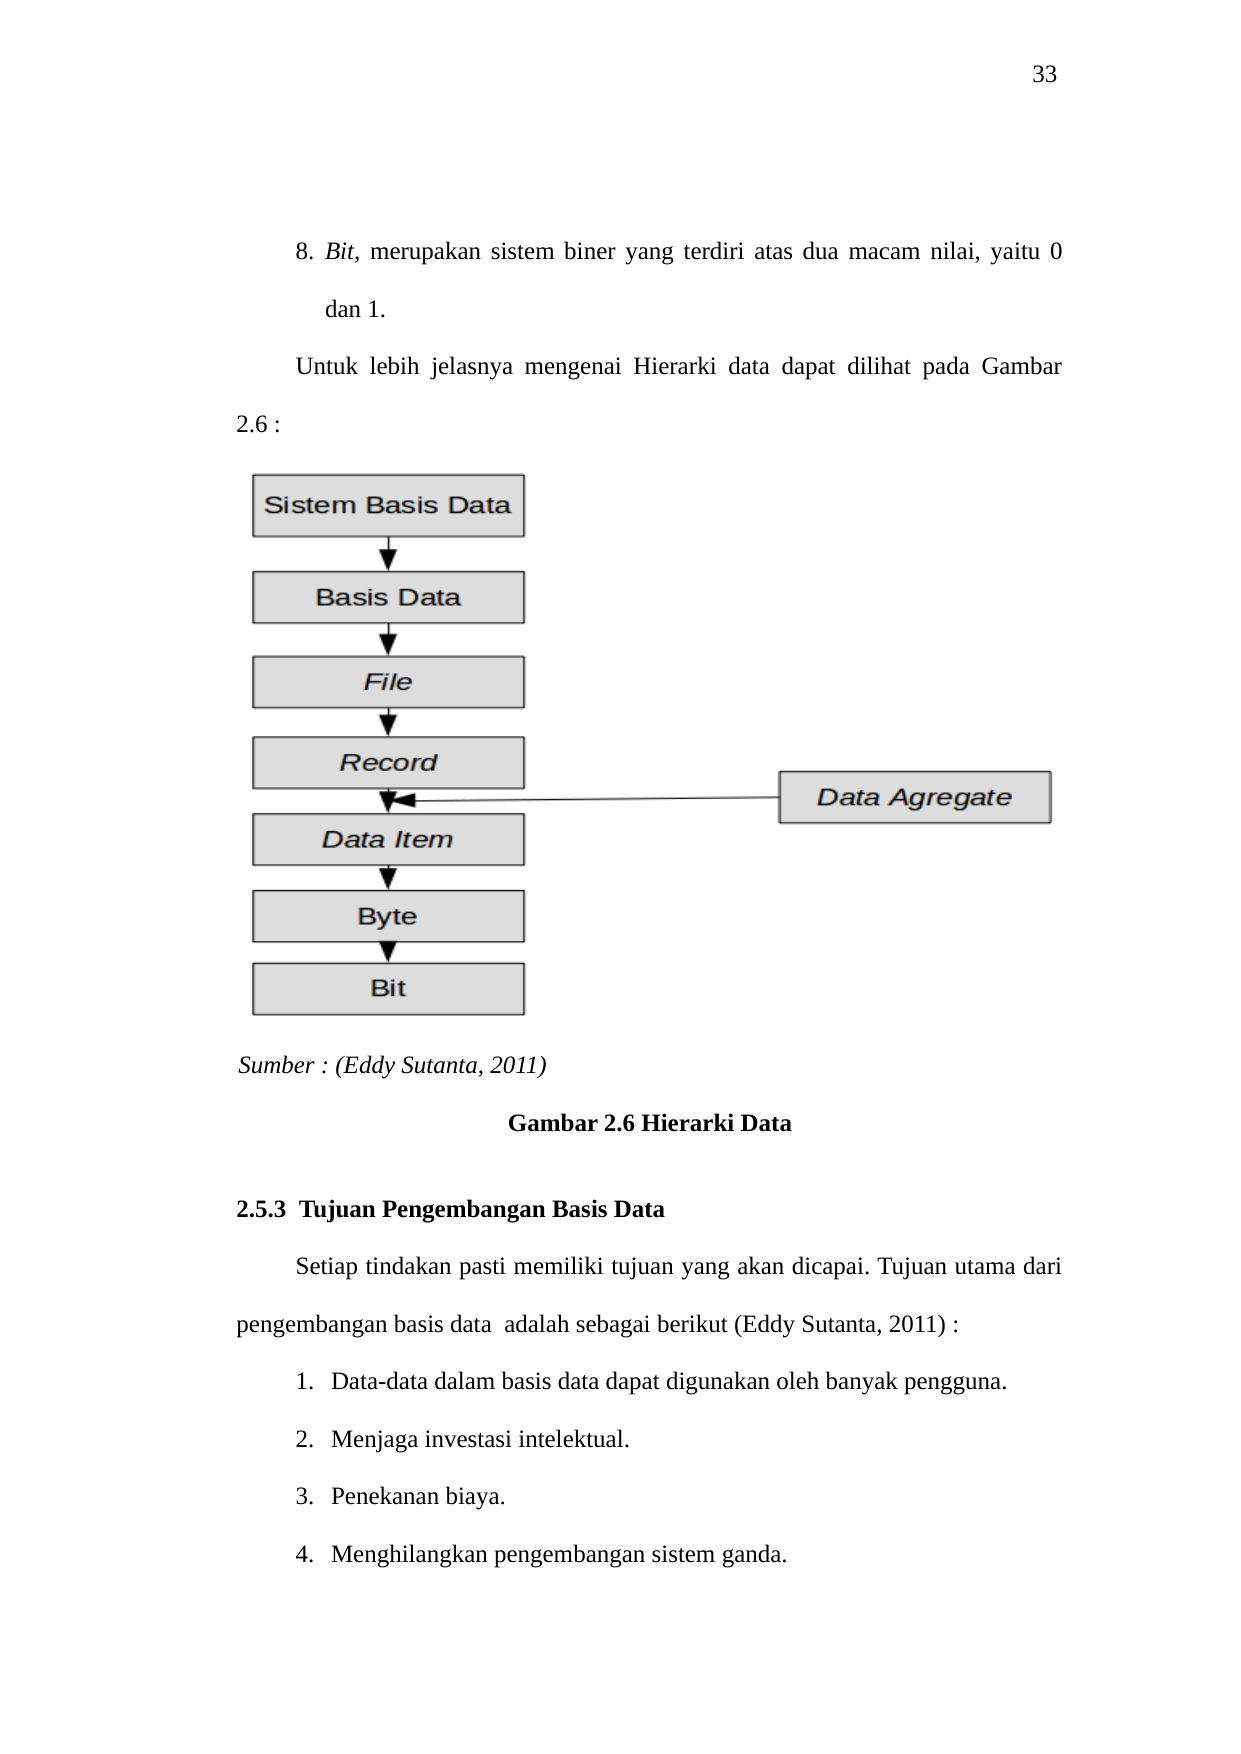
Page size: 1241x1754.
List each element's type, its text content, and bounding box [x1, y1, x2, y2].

text Untuk lebih jelasnya mengenai Hierarki data dapat dilihat pada Gambar 2.6 : [236, 351, 1063, 437]
list Data-data dalam basis data dapat digunakan oleh banyak pengguna. [295, 1366, 1063, 1395]
text Setiap tindakan pasti memiliki tujuan yang akan dicapai. Tujuan utama dari pengembangan basis data adalah sebagai berikut (Eddy Sutanta, 2011) : [236, 1251, 1063, 1338]
list Bit, merupakan sistem biner yang terdiri atas dua macam nilai, yaitu 0 dan 1. [295, 236, 1063, 322]
list Penekanan biaya. [295, 1481, 1063, 1510]
subtitle Tujuan Pengembangan Basis Data [236, 1194, 1063, 1223]
list Menjaga investasi intelektual. [295, 1424, 1063, 1453]
list Menghilangkan pengembangan sistem ganda. [295, 1539, 1063, 1568]
text Sumber : (Eddy Sutanta, 2011) [238, 1022, 1061, 1079]
text Gambar 2.6 Hierarki Data [238, 1108, 1061, 1136]
picture [238, 466, 1062, 1022]
